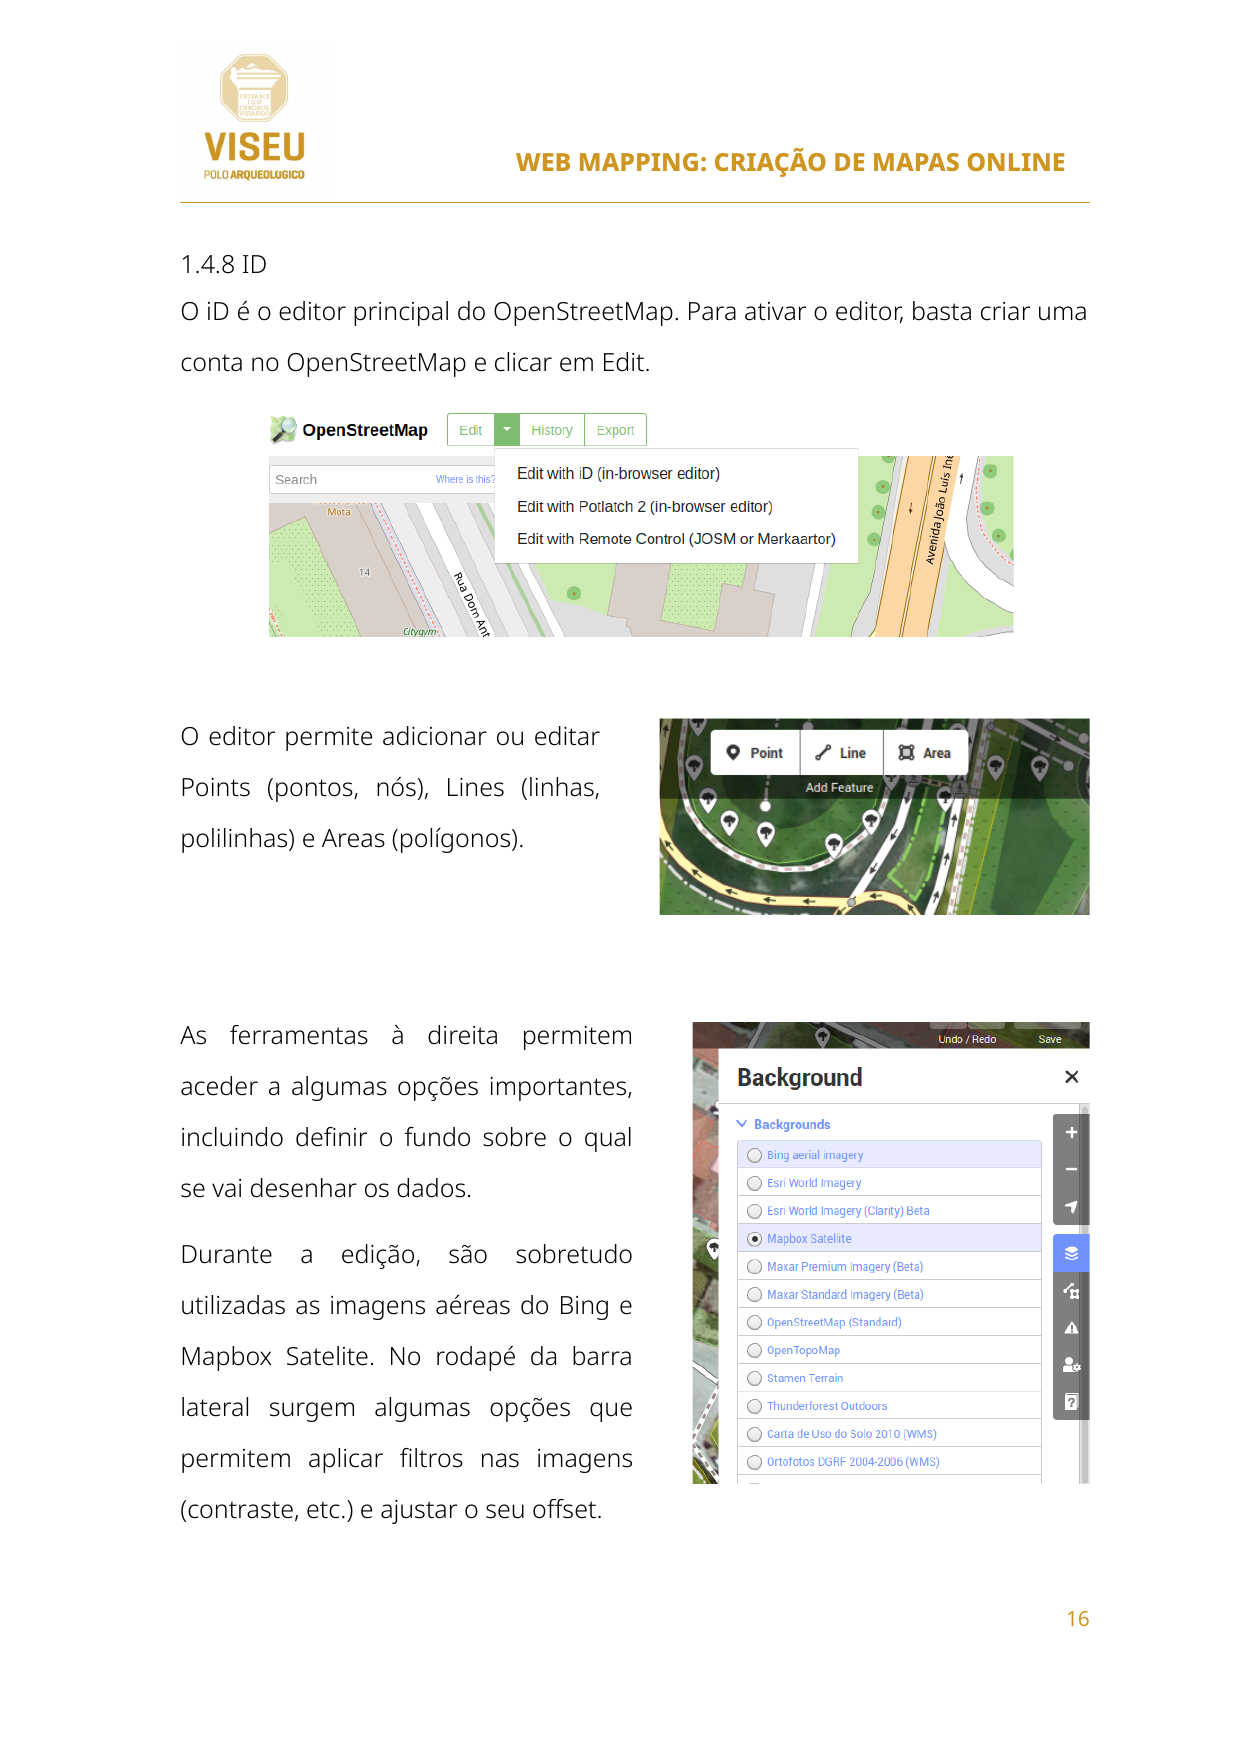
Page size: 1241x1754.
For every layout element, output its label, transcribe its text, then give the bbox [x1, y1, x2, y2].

text As ferramentas à direita permitem aceder a algumas opções importantes, incluindo definir o fundo sobre o qual se vai desenhar os dados. [180, 1018, 1090, 1205]
text O editor permite adicionar ou editar Points (pontos, nós), Lines (linhas, polilinhas) e Areas (polígonos). [180, 719, 659, 855]
text Durante a edição, são sobretudo utilizadas as imagens aéreas do Bing e Mapbox Satelite. No rodapé da barra lateral surgem algumas opções que permitem aplicar filtros nas imagens (contraste, etc.) e ajustar o seu offset. [180, 1237, 1090, 1526]
picture [269, 407, 1014, 637]
text O iD é o editor principal do OpenStreetMap. Para ativar o editor, basta criar uma conta no OpenStreetMap e clicar em Edit. [180, 293, 1090, 379]
picture [659, 678, 1090, 915]
subtitle 1.4.8 iD [180, 247, 1090, 281]
picture [692, 1022, 1090, 1484]
